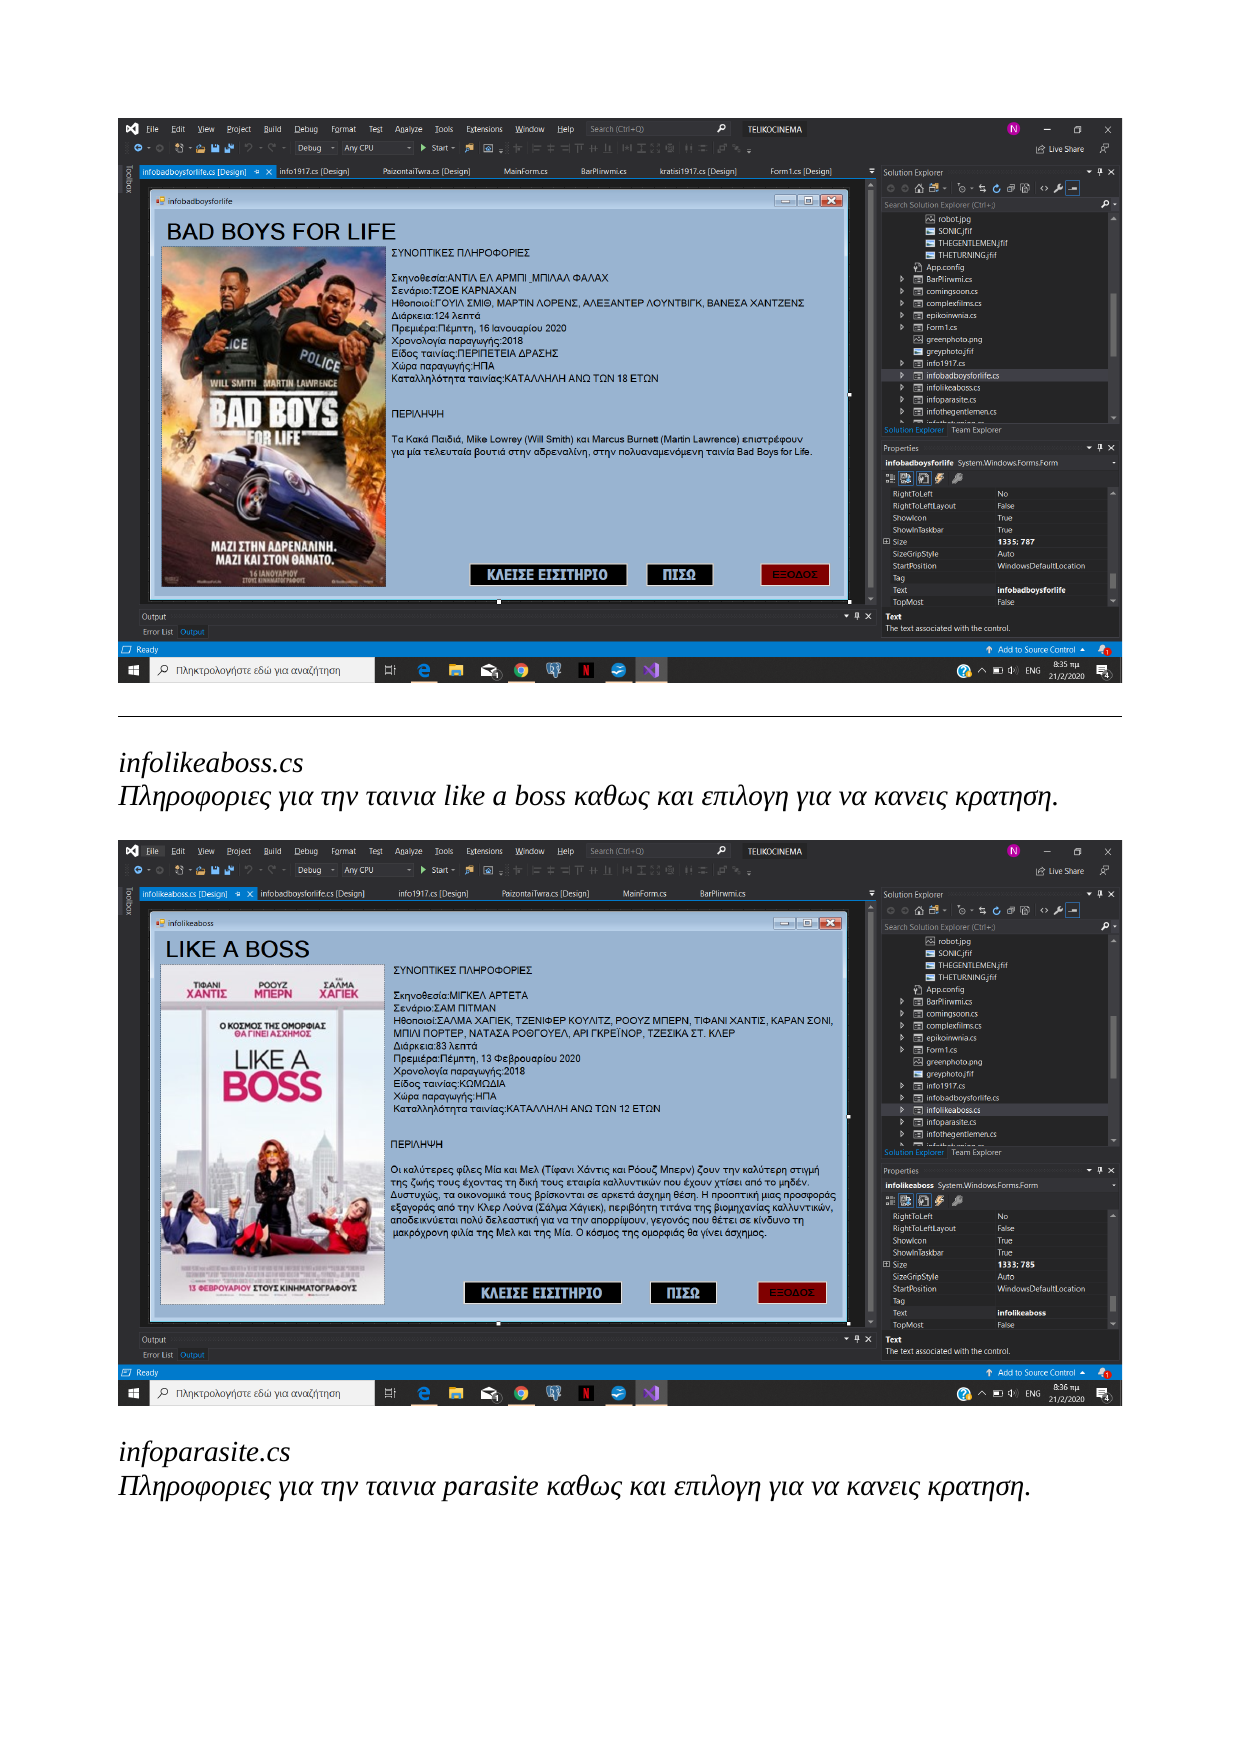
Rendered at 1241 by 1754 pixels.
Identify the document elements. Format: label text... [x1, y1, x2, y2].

picture [118, 118, 1123, 683]
text Πληροφοριες για την ταινια like a boss καθως και επιλογη για να κανεις κρατηση. [118, 778, 1122, 812]
text infolikeaboss.cs [118, 745, 1122, 778]
picture [118, 840, 1123, 1406]
text infoparasite.cs [118, 1434, 1122, 1468]
text Πληροφοριες για την ταινια parasite καθως και επιλογη για να κανεις κρατηση. [118, 1468, 1122, 1501]
